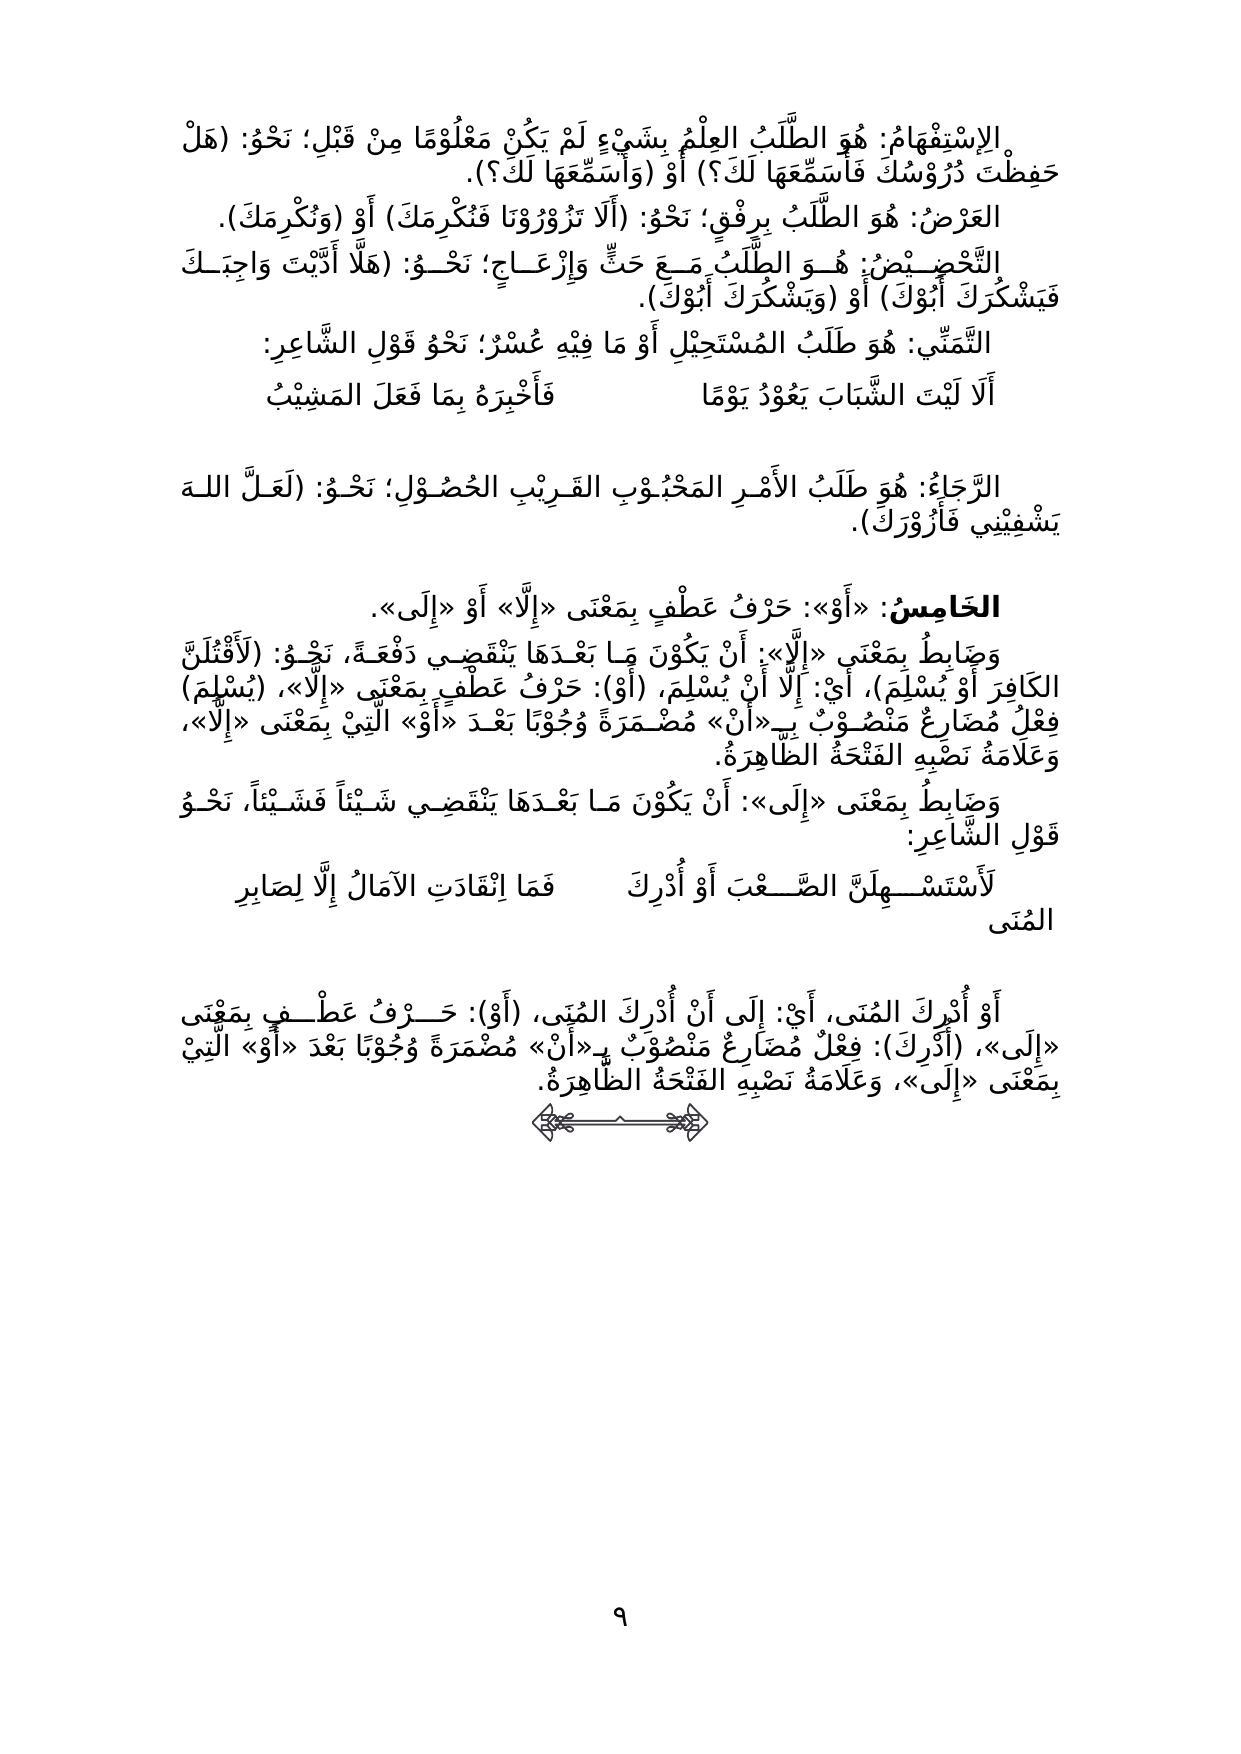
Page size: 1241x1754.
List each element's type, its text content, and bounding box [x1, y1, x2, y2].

table_header لَأَسْتَسْهِلَنَّ الصَّعْبَ أَوْ أُدْرِكَ المُنَى [620, 858, 1060, 949]
table_header فَمَا اِنْقَادَتِ الآمَالُ إِلَّا لِصَابِرِ [180, 858, 620, 949]
text العَرْضُ: هُوَ الطَّلَبُ بِرِفْقٍ؛ نَحْوُ: (أَلَا تَزُوْرُوْنَا فَنُكْرِمَكَ) أَوْ (وَنُكْرِمَكَ). [180, 201, 1060, 235]
text الِإسْتِفْهَامُ: هُوَ الطَّلَبُ العِلْمُ بِشَيْءٍ لَمْ يَكُنْ مَعْلُوْمًا مِنْ قَبْلِ؛ نَحْوُ: (هَلْ حَفِظْتَ دُرُوْسُكَ فَأُسَمِّعَهَا لَكَ؟) أَوْ (وَأُسَمِّعَهَا لَكَ؟). [180, 121, 1060, 189]
text الخَامِسُ: «أَوْ»: حَرْفُ عَطْفٍ بِمَعْنَى «إِلَّا» أَوْ «إِلَى». [180, 591, 1060, 624]
text الرَّجَاءُ: هُوَ طَلَبُ الأَمْرِ المَحْبُوْبِ القَرِيْبِ الحُصُوْلِ؛ نَحْوُ: (لَعَلَّ اللهَ يَشْفِيْنِي فَأَزُوْرَكَ). [180, 470, 1060, 538]
text وَضَابِطُ بِمَعْنَى «إِلَّا»: أَنْ يَكُوْنَ مَا بَعْدَهَا يَنْقَضِي دَفْعَةً، نَحْوُ: (لَأَقْتُلَنَّ الكَافِرَ أَوْ يُسْلِمَ)، أَيْ: إِلَّا أَنْ يُسْلِمَ، (أَوْ): حَرْفُ عَطْفٍ بِمَعْنَى «إِلَّا»، (يُسْلِمَ) فِعْلُ مُضَارِعٌ مَنْصُوْبٌ بِـ«أَنْ» مُضْمَرَةً وُجُوْبًا بَعْدَ «أَوْ» الَّتِيْ بِمَعْنَى «إِلَّا»، وَعَلَامَةُ نَصْبِهِ الفَتْحَةُ الظَّاهِرَةُ. [180, 636, 1060, 772]
text التَّحْضِيْضُ: هُوَ الطَّلَبُ مَعَ حَثٍّ وَإِزْعَاجٍ؛ نَحْوُ: (هَلَّا أَدَّيْتَ وَاجِبَكَ فَيَشْكُرَكَ أَبُوْكَ) أَوْ (وَيَشْكُرَكَ أَبُوْكَ). [180, 247, 1060, 314]
picture [531, 1103, 709, 1142]
text وَضَابِطُ بِمَعْنَى «إِلَى»: أَنْ يَكُوْنَ مَا بَعْدَهَا يَنْقَضِي شَيْئاً فَشَيْئاً، نَحْوُ قَوْلِ الشَّاعِرِ: [180, 784, 1060, 852]
table_header فَأَخْبِرَهُ بِمَا فَعَلَ المَشِيْبُ [180, 366, 620, 424]
text أَوْ أُدْرِكَ المُنَى، أَيْ: إِلَى أَنْ أُدْرِكَ المُنَى، (أَوْ): حَرْفُ عَطْفٍ بِمَعْنَى «إِلَى»، (أُدْرِكَ): فِعْلٌ مُضَارِعٌ مَنْصُوْبٌ بِـ«أَنْ» مُضْمَرَةً وُجُوْبًا بَعْدَ «أَوْ» الَّتِيْ بِمَعْنَى «إِلَى»، وَعَلَامَةُ نَصْبِهِ الفَتْحَةُ الظَّاهِرَةُ. [180, 996, 1060, 1098]
text التَّمَنِّي: هُوَ طَلَبُ المُسْتَحِيْلِ أَوْ مَا فِيْهِ عُسْرٌ؛ نَحْوُ قَوْلِ الشَّاعِرِ: [180, 326, 1060, 360]
table_header أَلَا لَيْتَ الشَّبَابَ يَعُوْدُ يَوْمًا [620, 366, 1060, 424]
